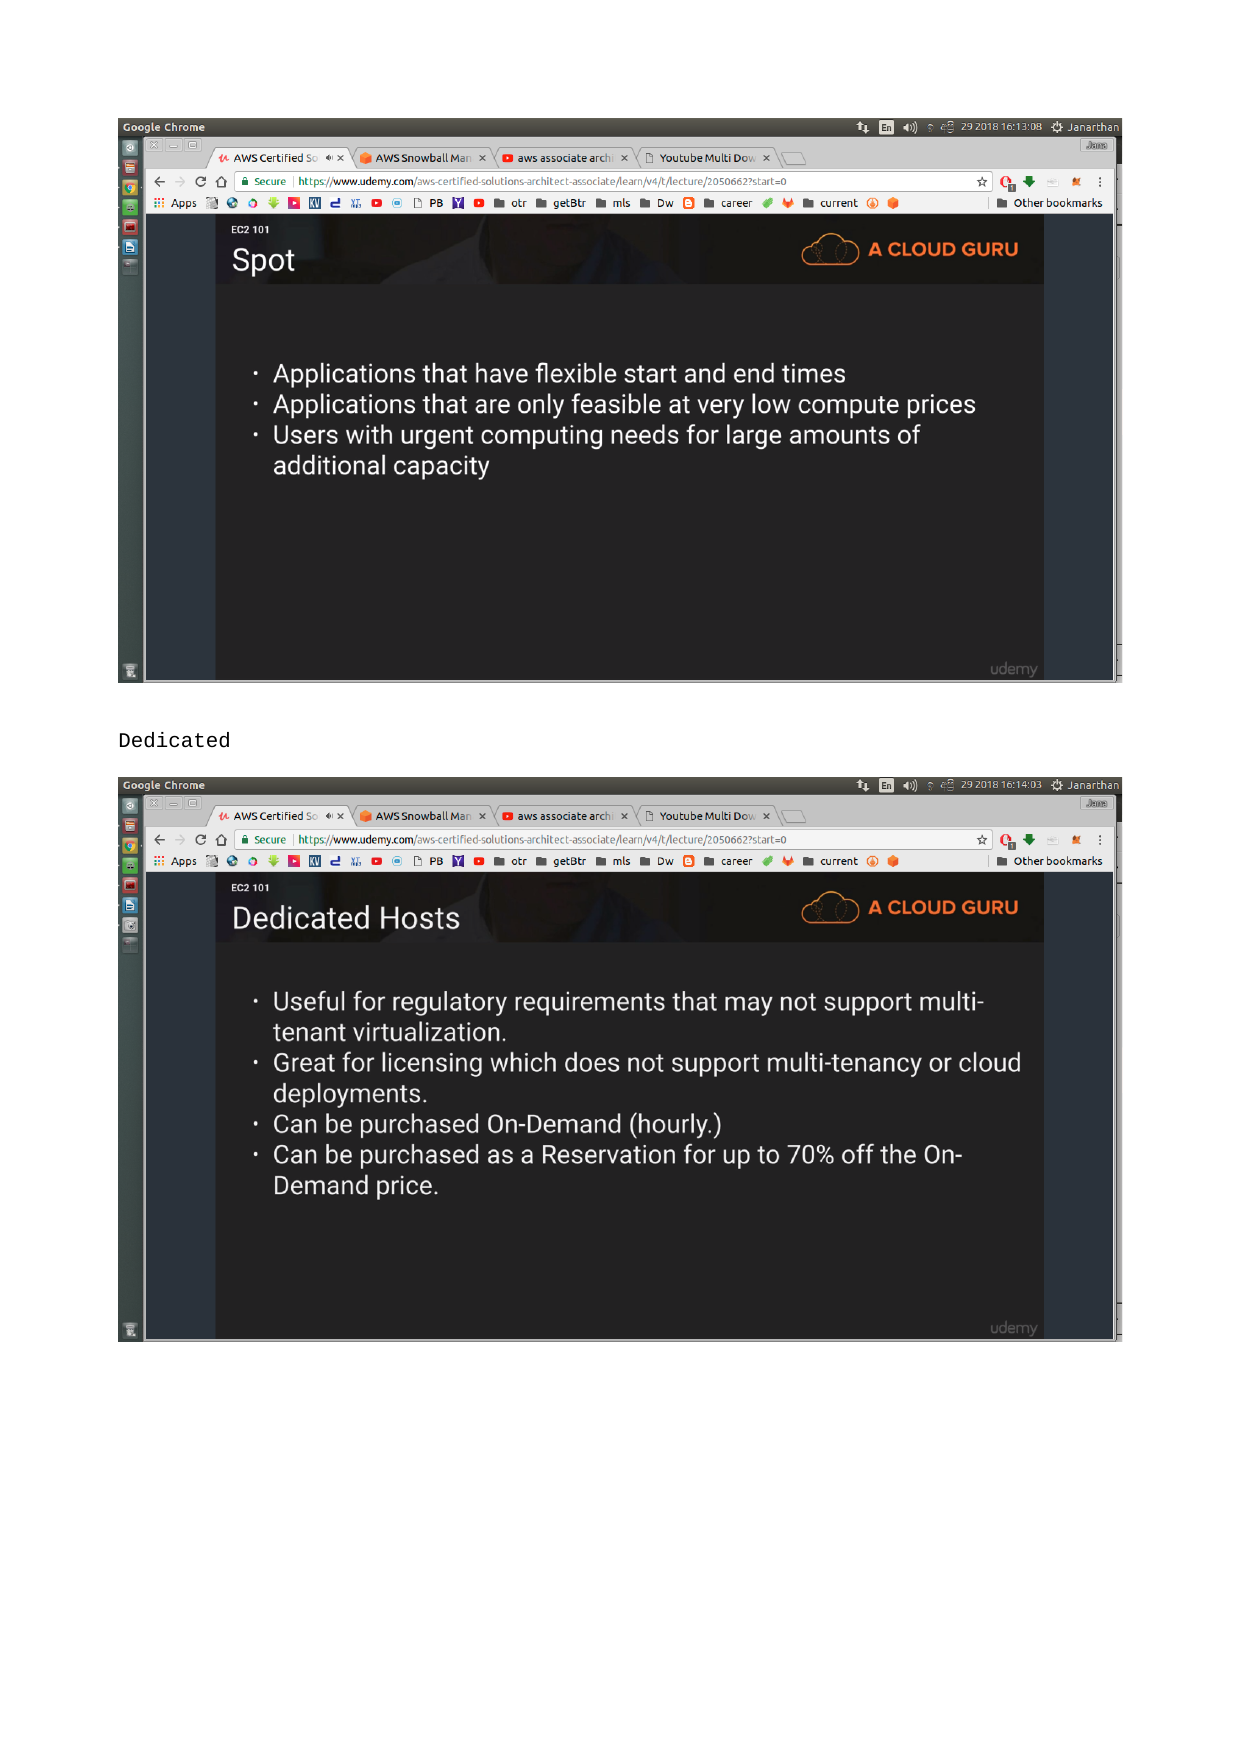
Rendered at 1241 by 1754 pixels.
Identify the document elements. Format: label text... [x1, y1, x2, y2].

picture [118, 118, 1123, 683]
text Dedicated [118, 730, 1122, 753]
picture [118, 777, 1123, 1342]
